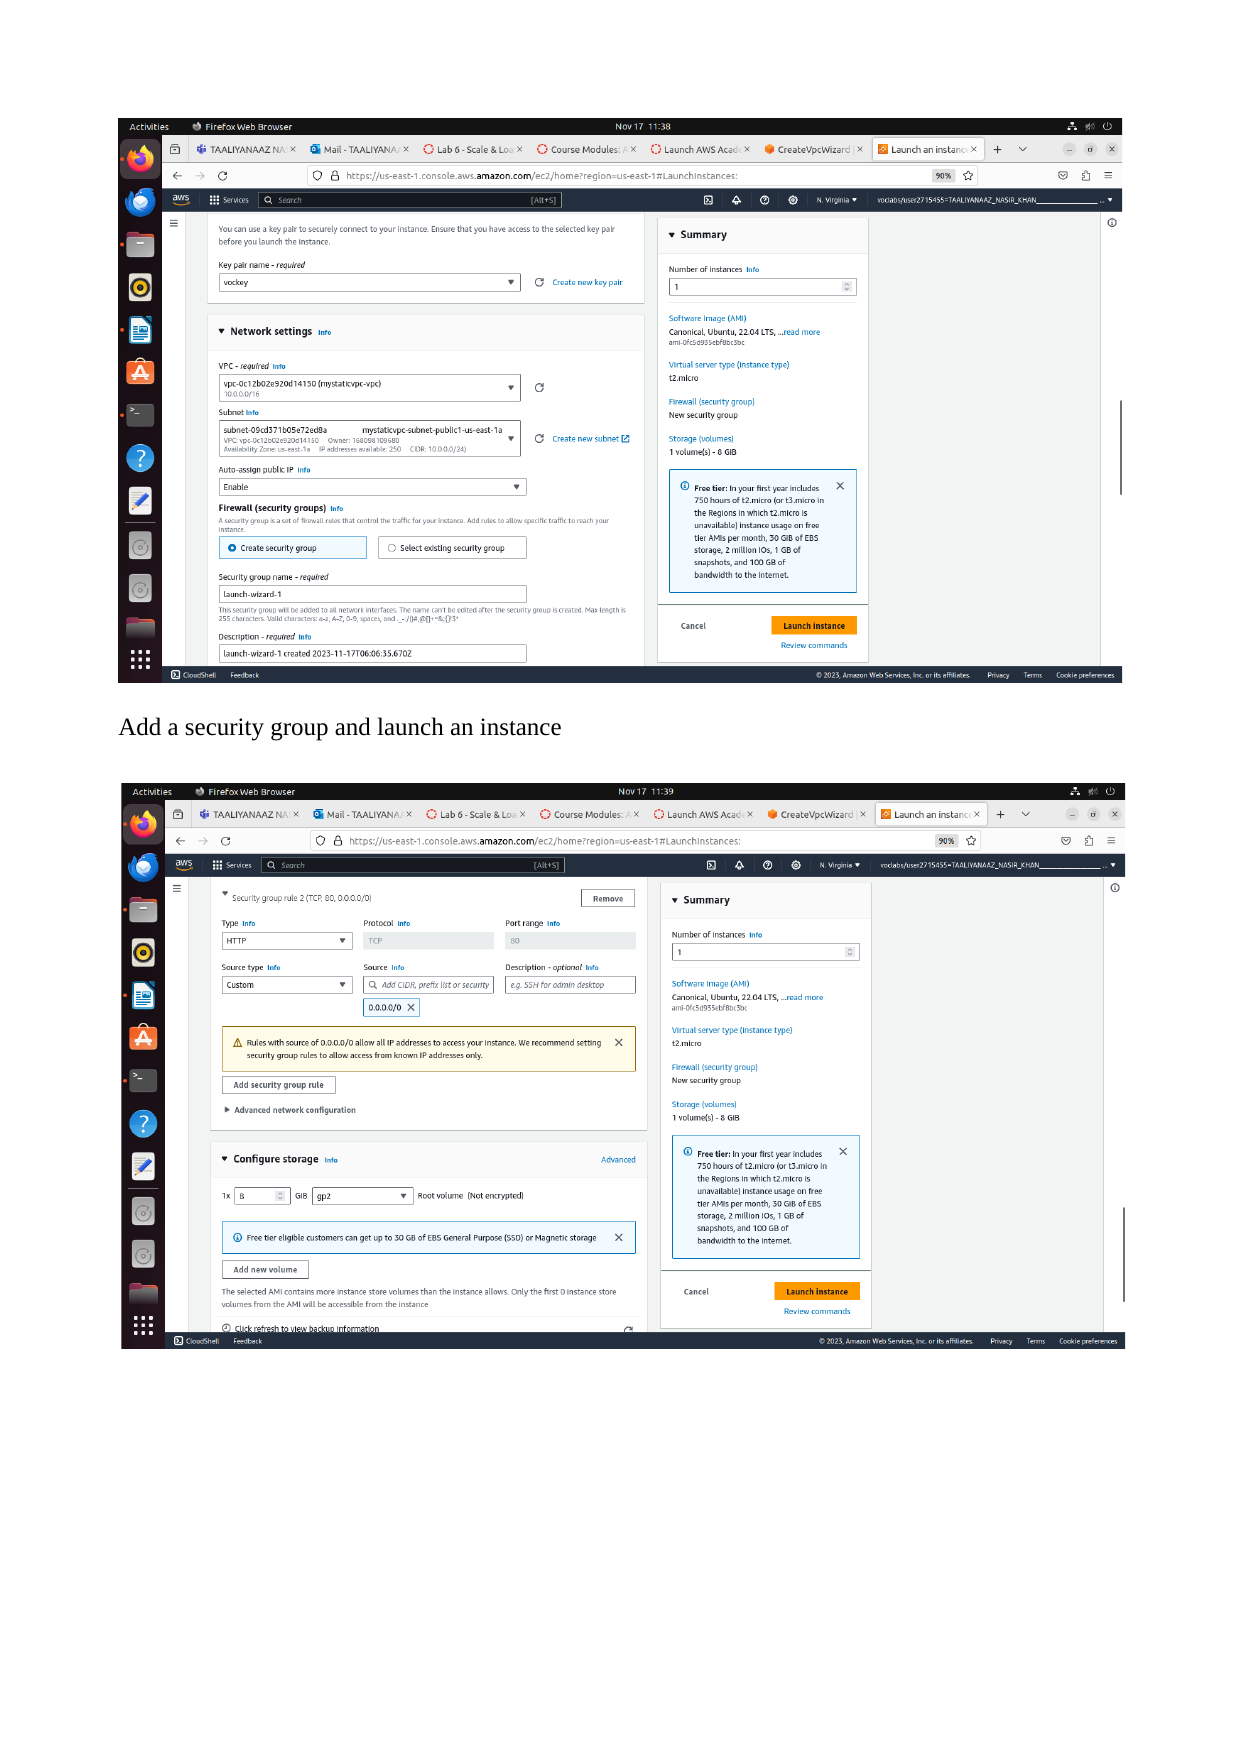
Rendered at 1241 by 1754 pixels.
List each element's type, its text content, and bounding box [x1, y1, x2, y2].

picture [121, 783, 1126, 1349]
picture [118, 118, 1123, 683]
text Add a security group and launch an instance [118, 712, 1122, 740]
